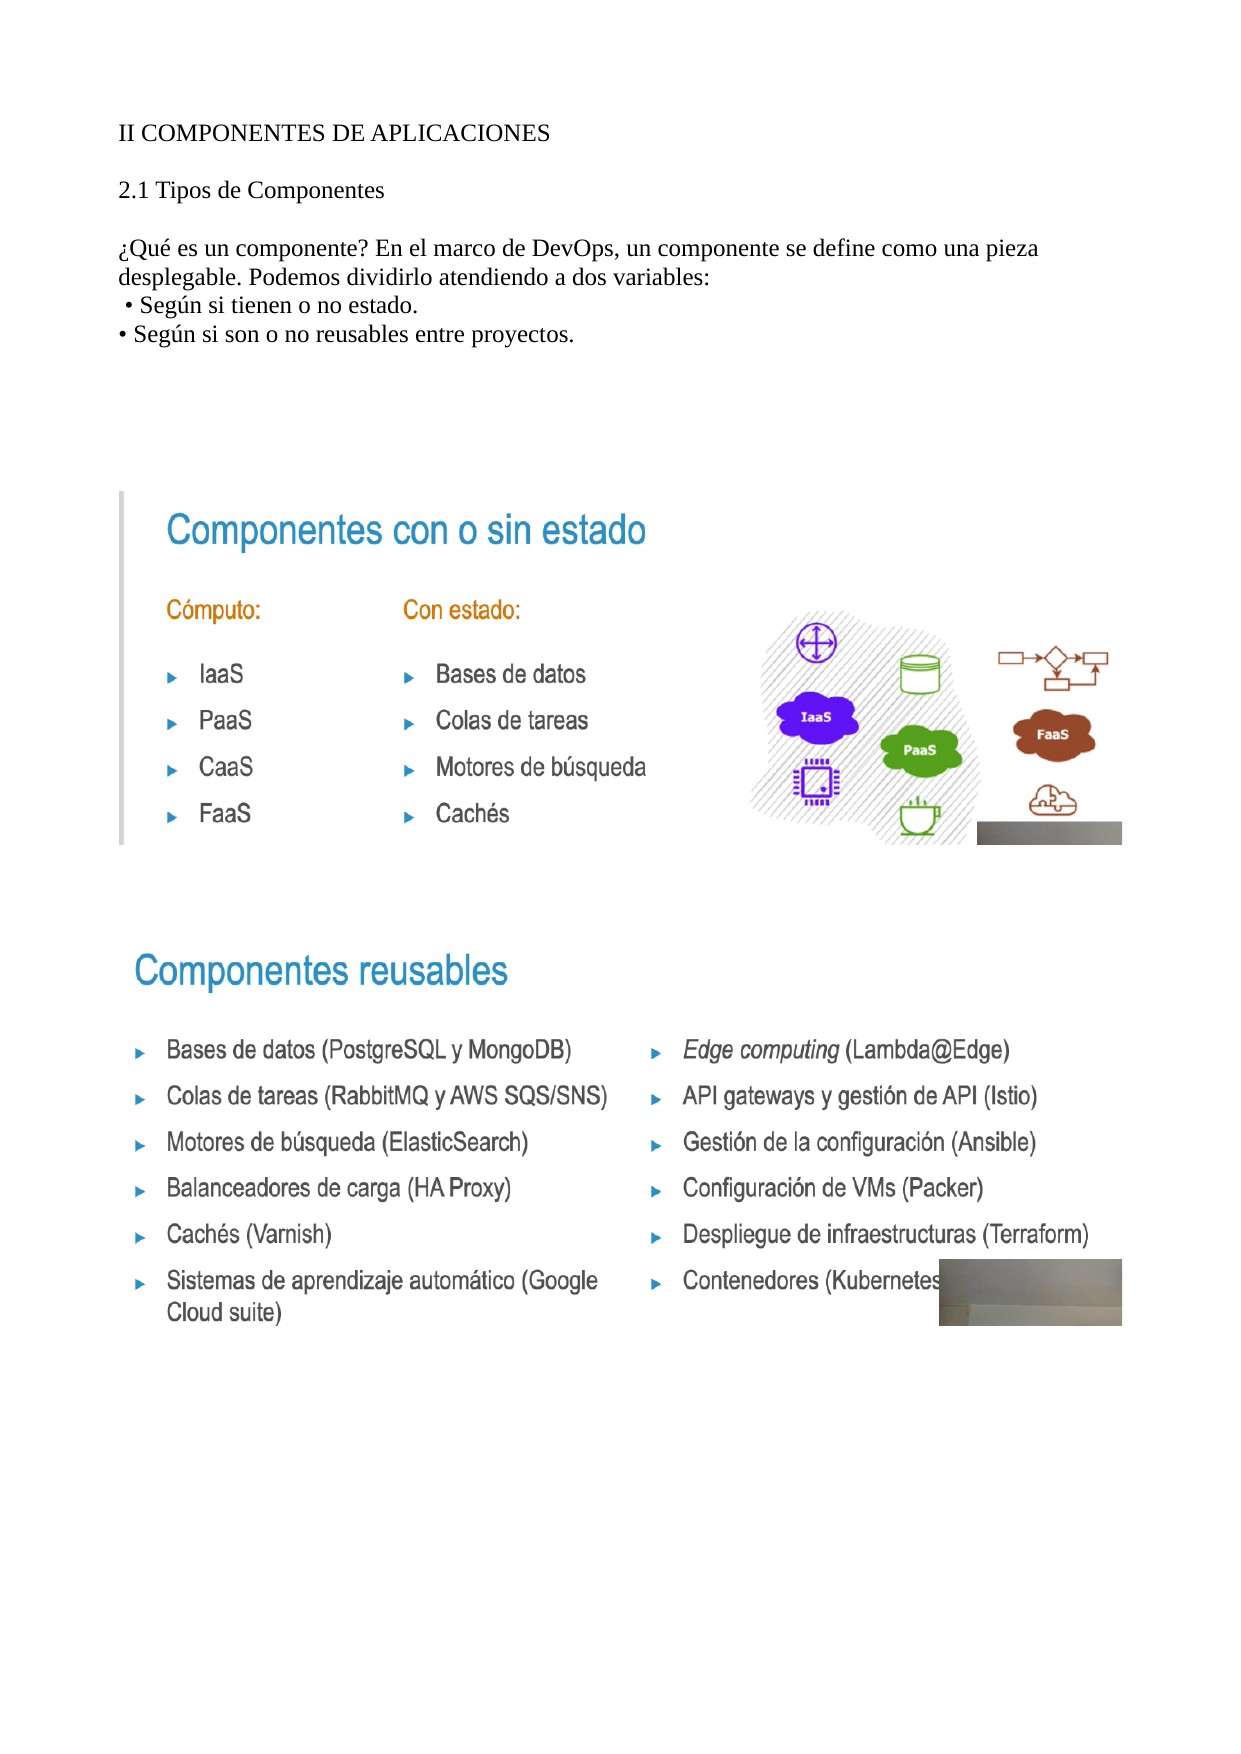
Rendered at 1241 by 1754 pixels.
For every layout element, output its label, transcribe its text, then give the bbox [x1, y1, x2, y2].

text II COMPONENTES DE APLICACIONES [118, 118, 1122, 147]
text • Según si son o no reusables entre proyectos. [118, 319, 1122, 348]
text ¿Qué es un componente? En el marco de DevOps, un componente se define como una pieza desplegable. Podemos dividirlo atendiendo a dos variables: [118, 233, 1122, 291]
text 2.1 Tipos de Componentes [118, 176, 1122, 204]
picture [118, 931, 1123, 1326]
text • Según si tienen o no estado. [118, 291, 1122, 319]
picture [118, 491, 1123, 845]
